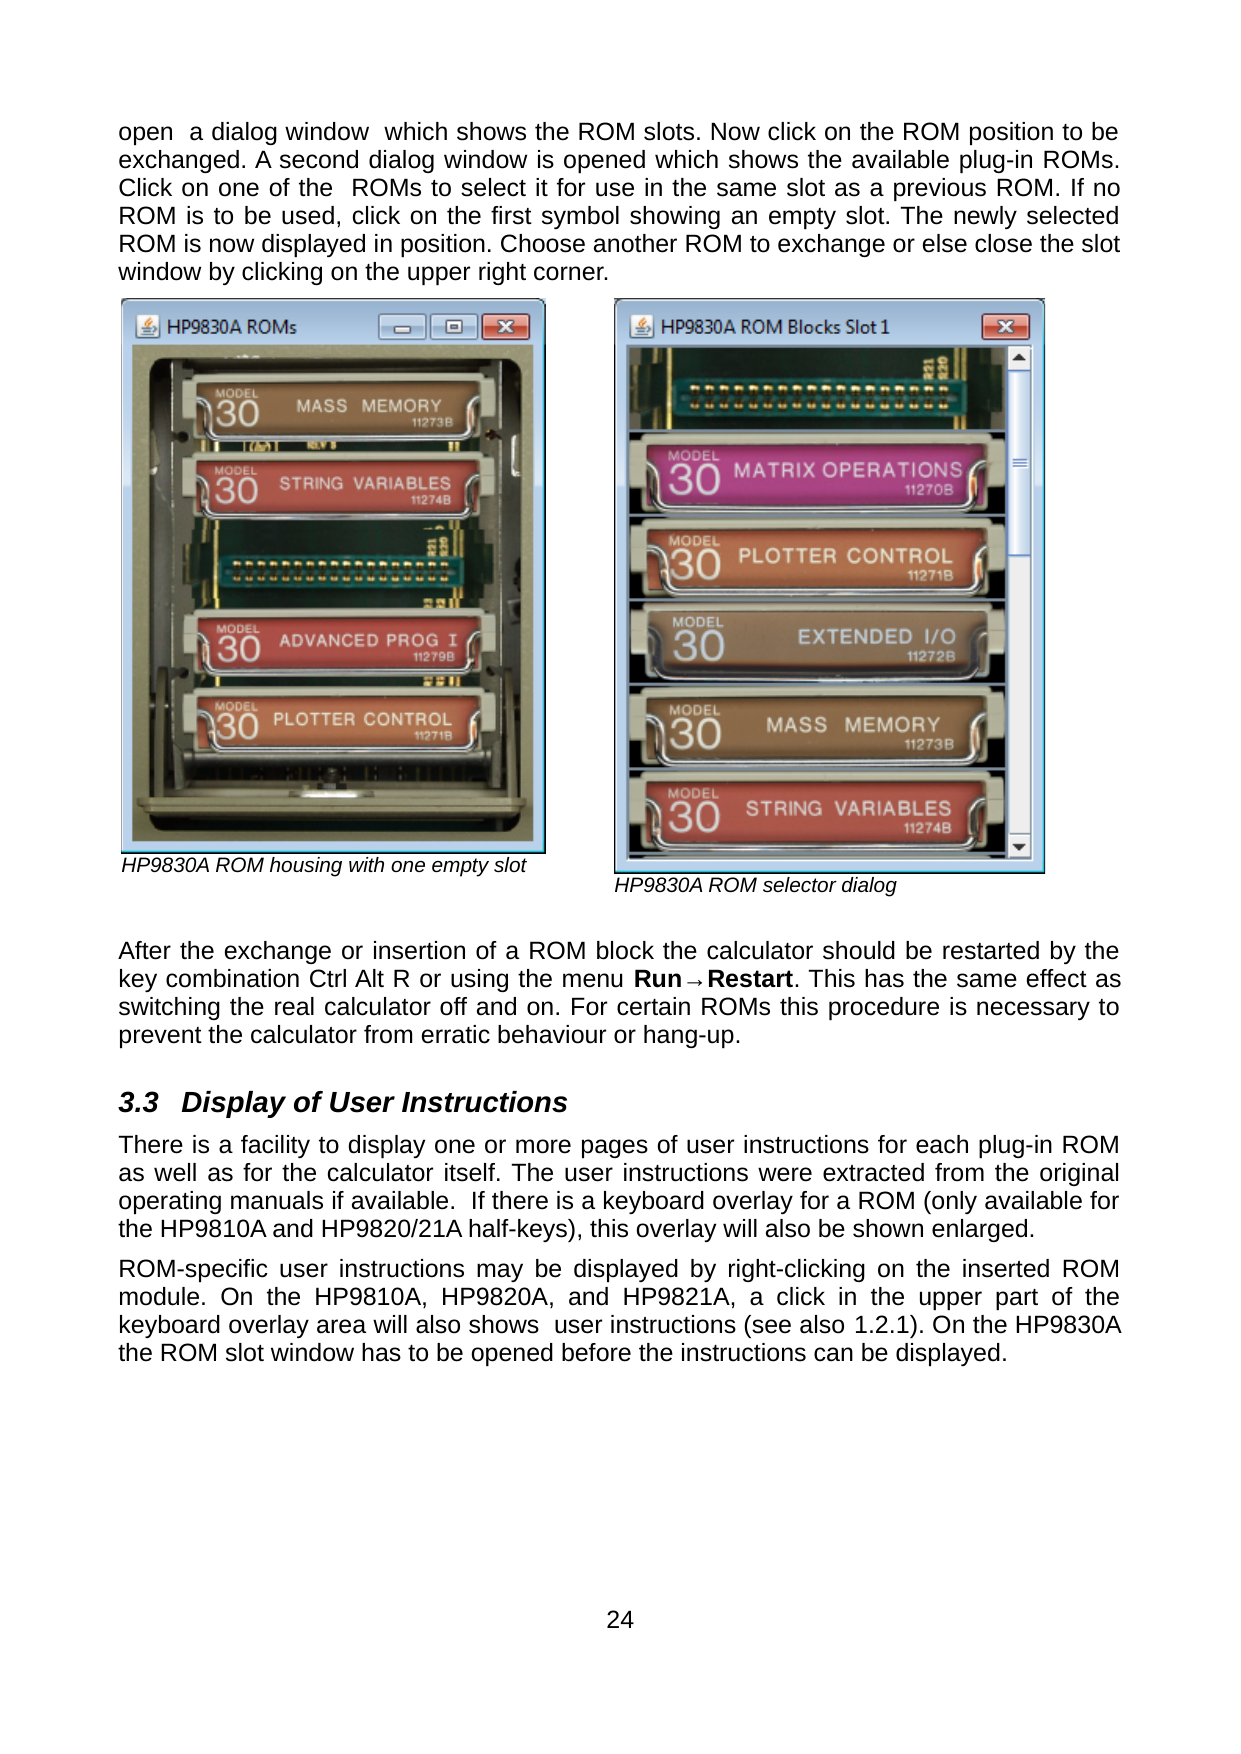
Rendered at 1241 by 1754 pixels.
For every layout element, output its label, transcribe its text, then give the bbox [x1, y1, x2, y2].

text open a dialog window which shows the ROM slots. Now click on the ROM position to be exchanged. A second dialog window is opened which shows the available plug-in ROMs. Click on one of the ROMs to select it for use in the same slot as a previous ROM. If no ROM is to be used, click on the first symbol showing an empty slot. The newly selected ROM is now displayed in position. Choose another ROM to exchange or else close the slot window by clicking on the upper right corner. [118, 118, 1122, 286]
subtitle Display of User Instructions [118, 1086, 1122, 1118]
text HP9830A ROM selector dialog [614, 874, 1045, 896]
picture [121, 298, 546, 854]
text HP9830A ROM housing with one empty slot [121, 854, 546, 877]
text There is a facility to display one or more pages of user instructions for each plug-in ROM as well as for the calculator itself. The user instructions were extracted from the original operating manuals if available. If there is a keyboard overlay for a ROM (only available for the HP9810A and HP9820/21A half-keys), this overlay will also be shown enlarged. [118, 1131, 1122, 1243]
text After the exchange or insertion of a ROM block the calculator should be restarted by the key combination Ctrl Alt R or using the menu Run→Restart. This has the same effect as switching the real calculator off and on. For certain ROMs this procedure is necessary to prevent the calculator from erratic behaviour or hang-up. [118, 937, 1122, 1048]
text ROM-specific user instructions may be displayed by right-clicking on the inserted ROM module. On the HP9810A, HP9820A, and HP9821A, a click in the upper part of the keyboard overlay area will also shows user instructions (see also 1.2.1). On the HP9830A the ROM slot window has to be opened before the instructions can be displayed. [118, 1255, 1122, 1367]
picture [614, 298, 1046, 874]
